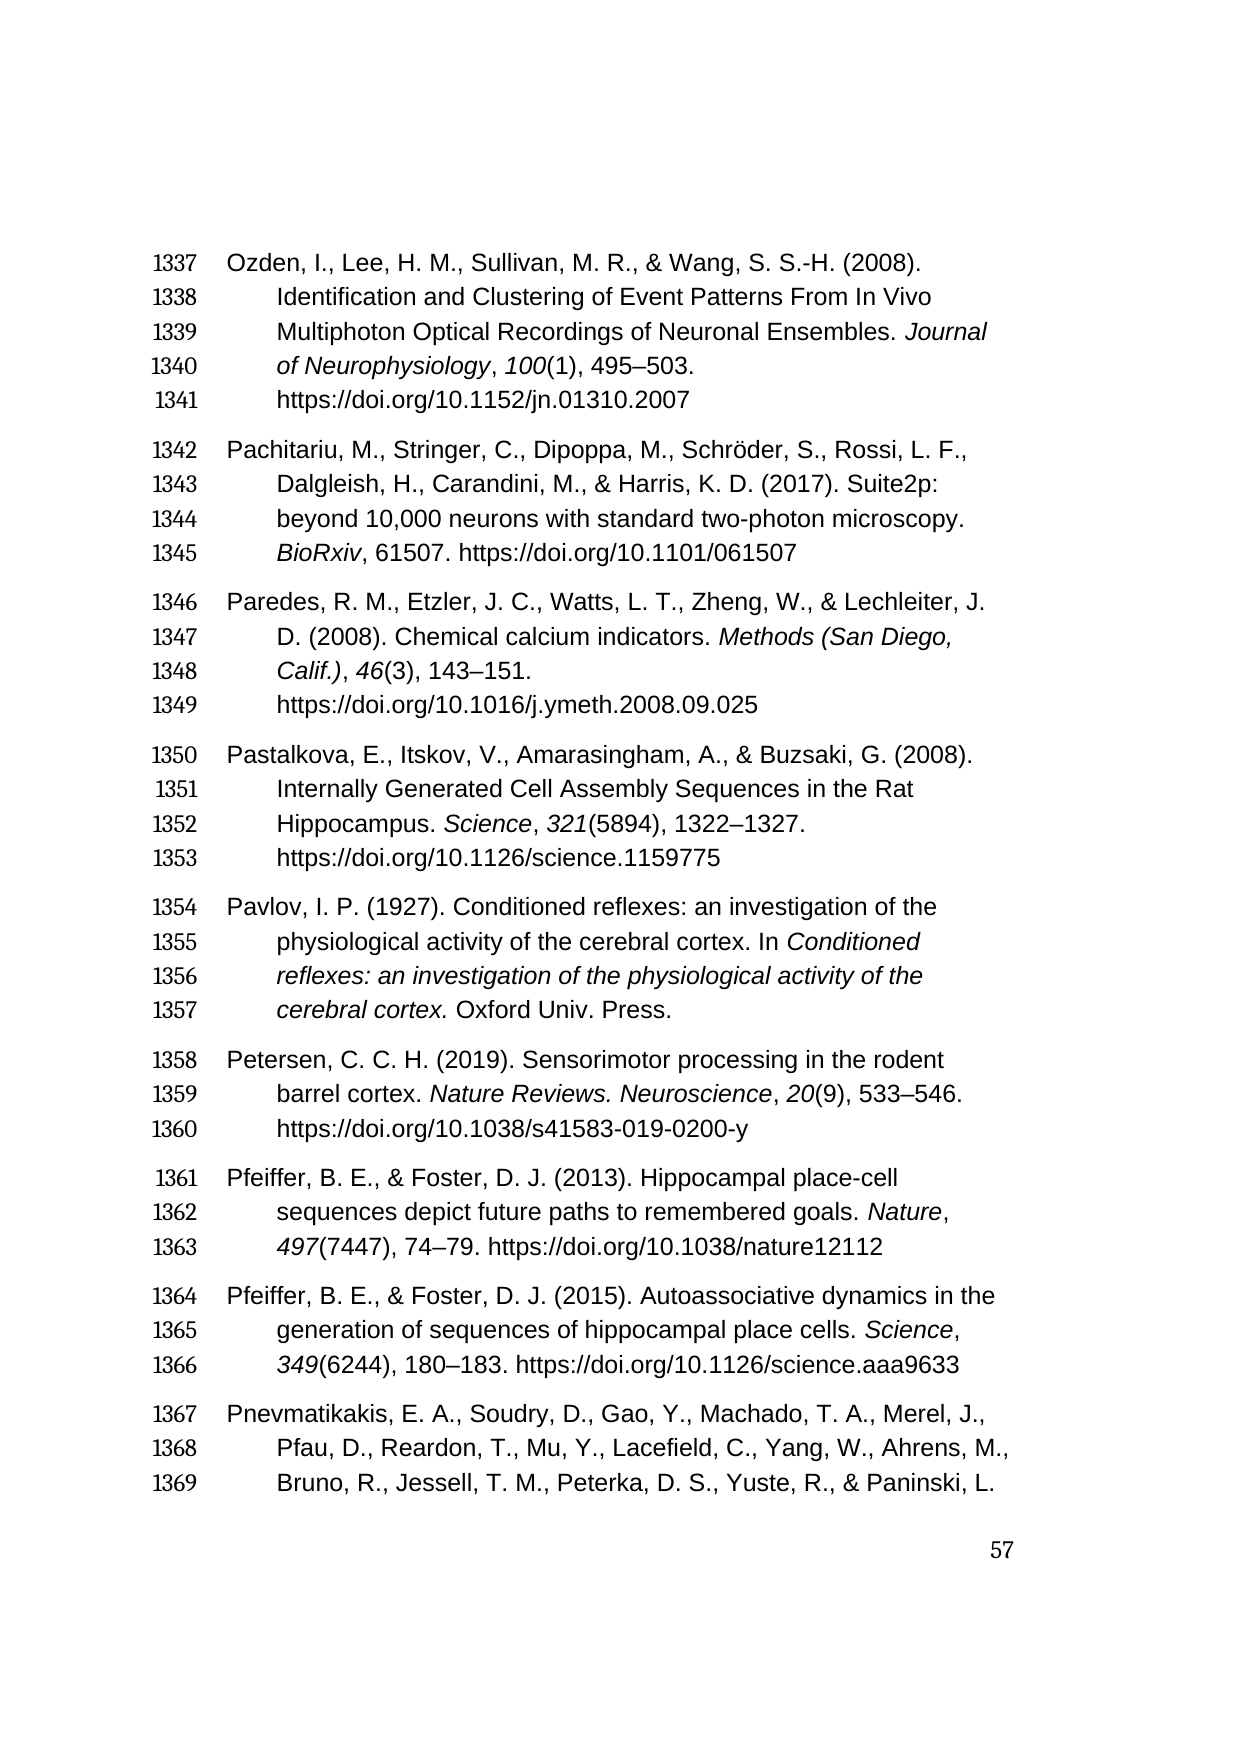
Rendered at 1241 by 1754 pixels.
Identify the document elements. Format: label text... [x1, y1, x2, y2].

text Pachitariu, M., Stringer, C., Dipoppa, M., Schröder, S., Rossi, L. F., Dalgleish, H., Carandini, M., & Harris, K. D. (2017). Suite2p: beyond 10,000 neurons with standard two-photon microscopy. BioRxiv, 61507. https://doi.org/10.1101/061507 [226, 434, 1014, 567]
text Pnevmatikakis, E. A., Soudry, D., Gao, Y., Machado, T. A., Merel, J., Pfau, D., Reardon, T., Mu, Y., Lacefield, C., Yang, W., Ahrens, M., Bruno, R., Jessell, T. M., Peterka, D. S., Yuste, R., & Paninski, L. [226, 1399, 1014, 1496]
text Pfeiffer, B. E., & Foster, D. J. (2015). Autoassociative dynamics in the generation of sequences of hippocampal place cells. Science, 349(6244), 180–183. https://doi.org/10.1126/science.aaa9633 [226, 1281, 1014, 1378]
text Pfeiffer, B. E., & Foster, D. J. (2013). Hippocampal place-cell sequences depict future paths to remembered goals. Nature, 497(7447), 74–79. https://doi.org/10.1038/nature12112 [226, 1163, 1014, 1260]
text Petersen, C. C. H. (2019). Sensorimotor processing in the rodent barrel cortex. Nature Reviews. Neuroscience, 20(9), 533–546. https://doi.org/10.1038/s41583-019-0200-y [226, 1044, 1014, 1142]
text Pavlov, I. P. (1927). Conditioned reflexes: an investigation of the physiological activity of the cerebral cortex. In Conditioned reflexes: an investigation of the physiological activity of the cerebral cortex. Oxford Univ. Press. [226, 892, 1014, 1024]
text Paredes, R. M., Etzler, J. C., Watts, L. T., Zheng, W., & Lechleiter, J. D. (2008). Chemical calcium indicators. Methods (San Diego, Calif.), 46(3), 143–151. https://doi.org/10.1016/j.ymeth.2008.09.025 [226, 587, 1014, 719]
text Ozden, I., Lee, H. M., Sullivan, M. R., & Wang, S. S.-H. (2008). Identification and Clustering of Event Patterns From In Vivo Multiphoton Optical Recordings of Neuronal Ensembles. Journal of Neurophysiology, 100(1), 495–503. https://doi.org/10.1152/jn.01310.2007 [226, 248, 1014, 414]
text Pastalkova, E., Itskov, V., Amarasingham, A., & Buzsaki, G. (2008). Internally Generated Cell Assembly Sequences in the Rat Hippocampus. Science, 321(5894), 1322–1327. https://doi.org/10.1126/science.1159775 [226, 739, 1014, 872]
